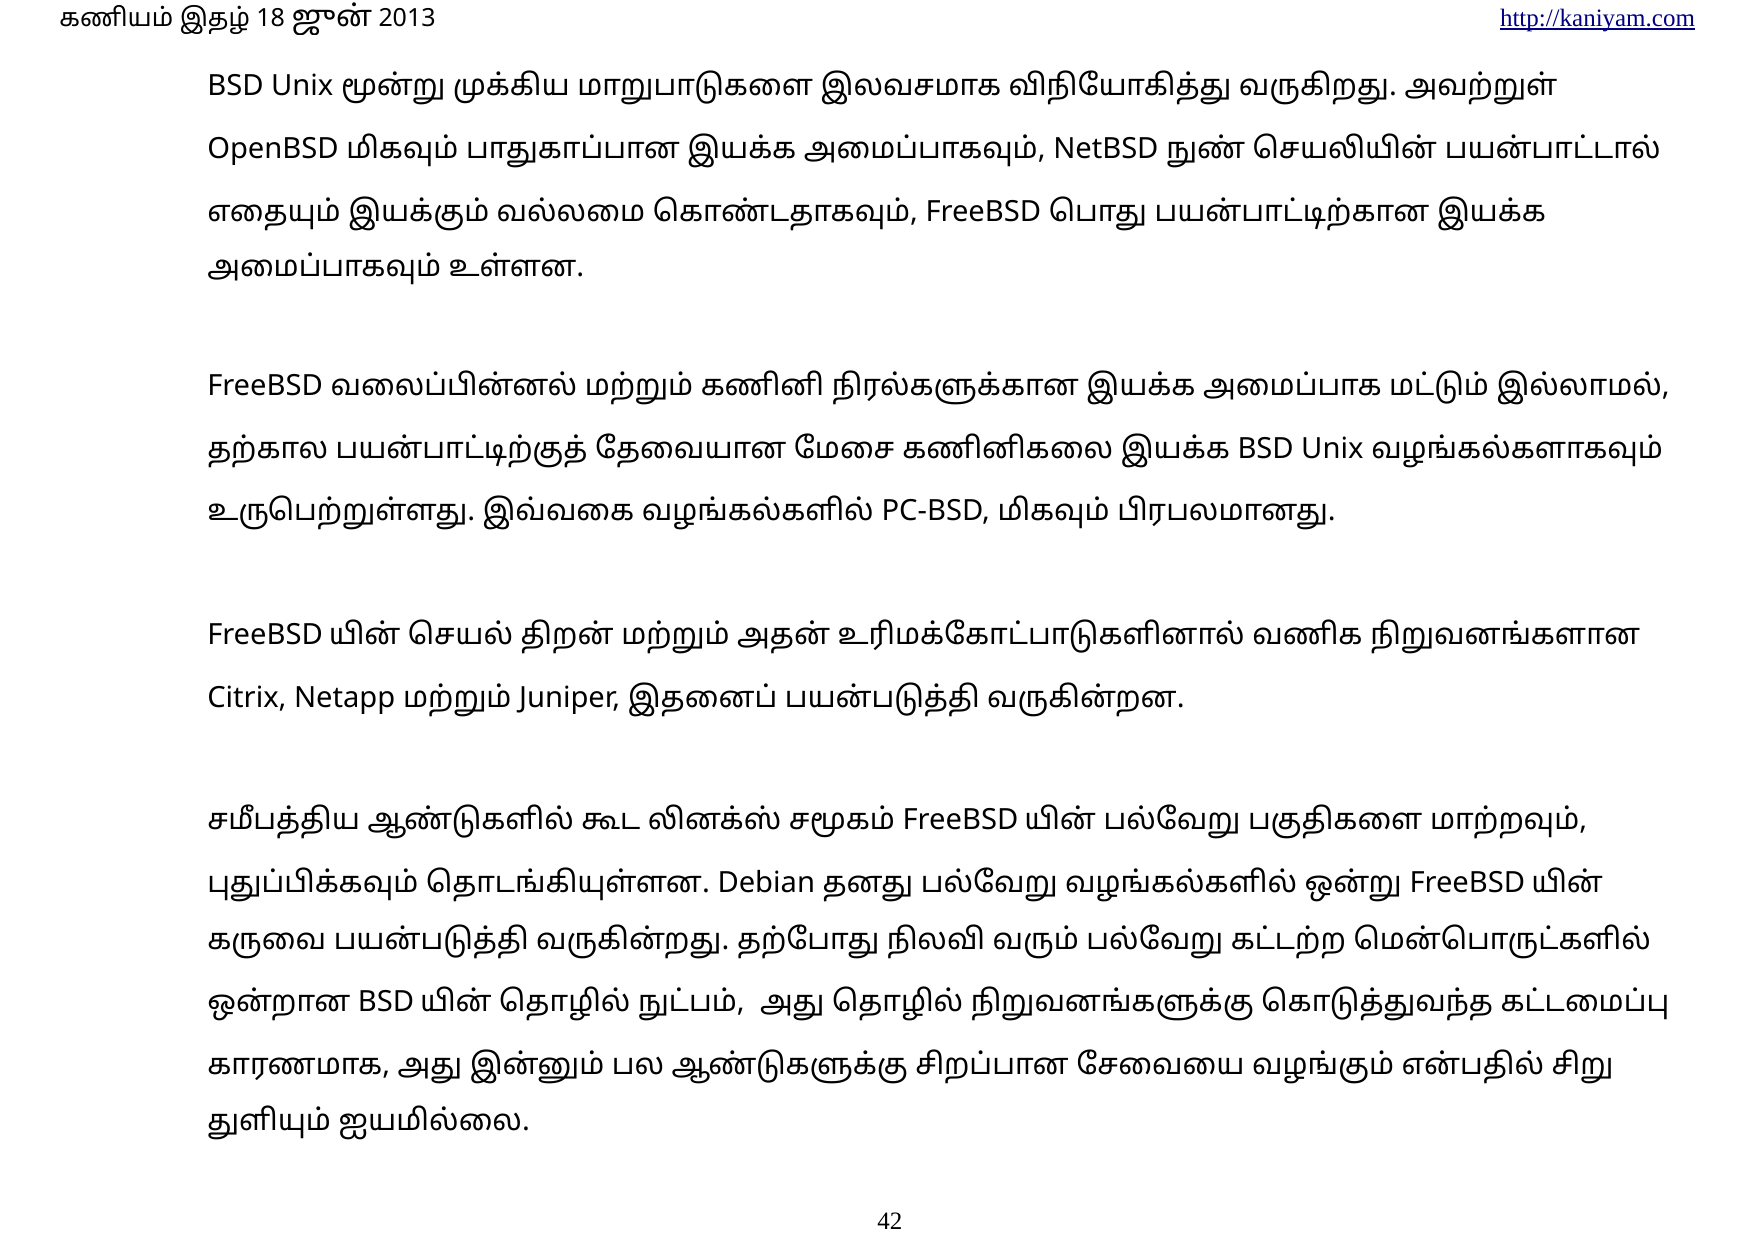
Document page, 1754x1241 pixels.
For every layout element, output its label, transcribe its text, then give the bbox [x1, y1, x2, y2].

text BSD Unix மூன்று முக்கிய மாறுபாடுகளை இலவசமாக விநியோகித்து வருகிறது. அவற்றுள் OpenBSD மிகவும் பாதுகாப்பான இயக்க அமைப்பாகவும், NetBSD நுண் செயலியின் பயன்பாட்டால் எதையும் இயக்கும் வல்லமை கொண்டதாகவும், FreeBSD பொது பயன்பாட்டிற்கான இயக்க அமைப்பாகவும் உள்ளன. [207, 64, 1695, 287]
text FreeBSD வலைப்பின்னல் மற்றும் கணினி நிரல்களுக்கான இயக்க அமைப்பாக மட்டும் இல்லாமல், தற்கால பயன்பாட்டிற்குத் தேவையான மேசை கணினிகலை இயக்க BSD Unix வழங்கல்களாகவும் உருபெற்றுள்ளது. இவ்வகை வழங்கல்களில் PC-BSD, மிகவும் பிரபலமானது. [207, 364, 1695, 532]
text FreeBSDயின் செயல் திறன் மற்றும் அதன் உரிமக்கோட்பாடுகளினால் வணிக நிறுவனங்களான Citrix, Netapp மற்றும் Juniper, இதனைப் பயன்படுத்தி வருகின்றன. [207, 613, 1695, 718]
text சமீபத்திய ஆண்டுகளில் கூட லினக்ஸ் சமூகம் FreeBSDயின் பல்வேறு பகுதிகளை மாற்றவும், புதுப்பிக்கவும் தொடங்கியுள்ளன. Debian தனது பல்வேறு வழங்கல்களில் ஒன்று FreeBSDயின் கருவை பயன்படுத்தி வருகின்றது. தற்போது நிலவி வரும் பல்வேறு கட்டற்ற மென்பொருட்களில் ஒன்றான BSDயின் தொழில் நுட்பம், அது தொழில் நிறுவனங்களுக்கு கொடுத்துவந்த கட்டமைப்பு காரணமாக, அது இன்னும் பல ஆண்டுகளுக்கு சிறப்பான சேவையை வழங்கும் என்பதில் சிறு துளியும் ஐயமில்லை. [207, 798, 1695, 1141]
